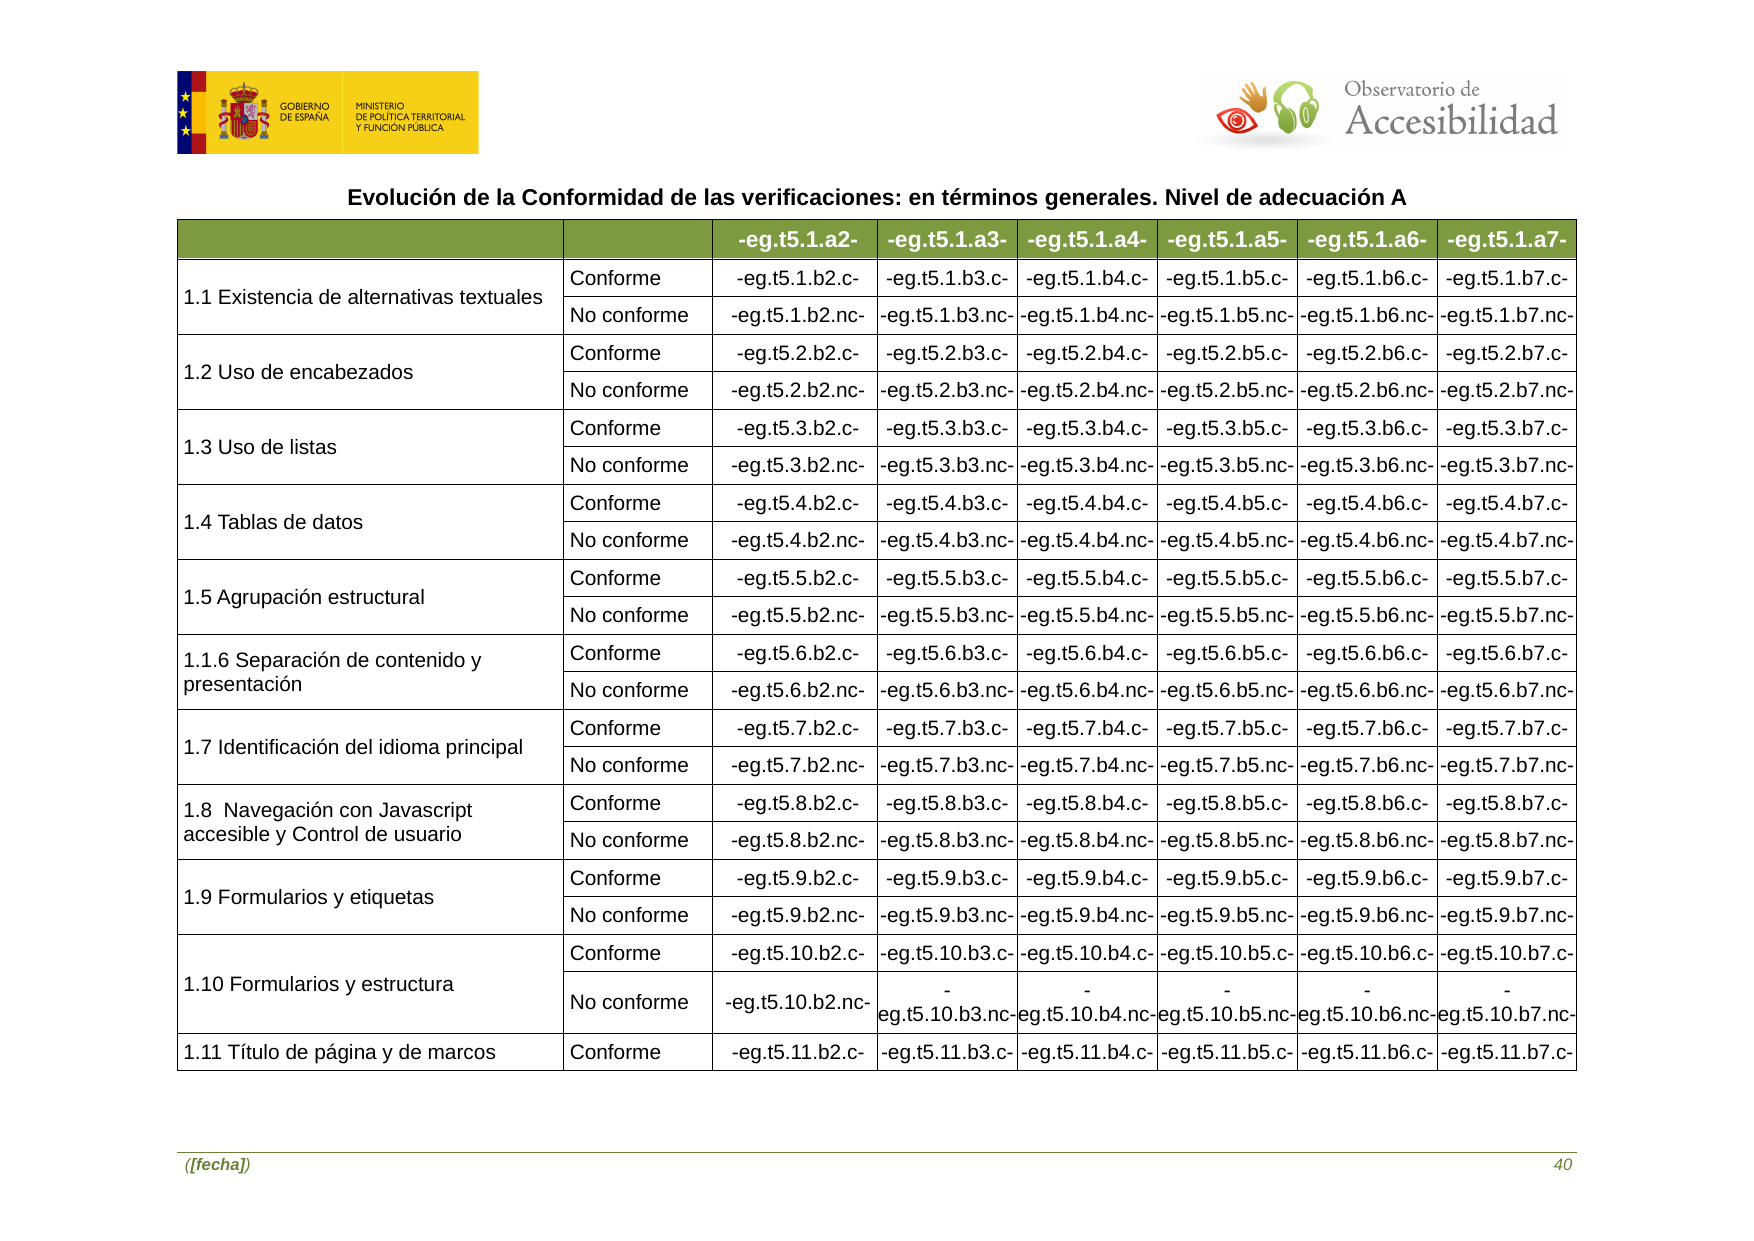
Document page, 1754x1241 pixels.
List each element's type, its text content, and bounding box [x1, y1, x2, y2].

table_cell -eg.t5.3.b3.nc- [878, 447, 1017, 483]
table_cell -eg.t5.6.b4.c- [1018, 635, 1157, 671]
table_cell Conforme [564, 635, 712, 671]
table_cell -eg.t5.8.b6.nc- [1298, 822, 1437, 858]
table_cell -eg.t5.5.b4.nc- [1018, 597, 1157, 633]
table_cell -eg.t5.8.b7.nc- [1438, 822, 1576, 858]
table_cell -eg.t5.9.b2.c- [713, 860, 877, 896]
table_cell No conforme [564, 897, 712, 933]
table_cell -eg.t5.9.b4.nc- [1018, 897, 1157, 933]
table_cell -eg.t5.2.b3.nc- [878, 372, 1017, 408]
table_cell -eg.t5.8.b5.nc- [1158, 822, 1297, 858]
table_cell -eg.t5.8.b3.nc- [878, 822, 1017, 858]
table_cell -eg.t5.6.b5.c- [1158, 635, 1297, 671]
table_cell -eg.t5.6.b2.c- [713, 635, 877, 671]
table_cell -eg.t5.2.b6.c- [1298, 335, 1437, 371]
table_cell -eg.t5.8.b4.nc- [1018, 822, 1157, 858]
table_cell -eg.t5.7.b5.c- [1158, 710, 1297, 746]
table_cell -eg.t5.2.b2.c- [713, 335, 877, 371]
table_cell -eg.t5.10.b4.nc- [1018, 972, 1157, 1032]
table_cell -eg.t5.4.b2.nc- [713, 522, 877, 558]
table_cell -eg.t5.3.b5.c- [1158, 410, 1297, 446]
table_cell Conforme [564, 935, 712, 971]
table_cell No conforme [564, 822, 712, 858]
table_cell 1.11 Título de página y de marcos [178, 1034, 563, 1070]
table_cell -eg.t5.1.b4.nc- [1018, 297, 1157, 333]
table_cell -eg.t5.4.b5.c- [1158, 485, 1297, 521]
table_cell -eg.t5.8.b5.c- [1158, 785, 1297, 821]
table_cell -eg.t5.11.b3.c- [878, 1034, 1017, 1070]
table_cell -eg.t5.5.b2.c- [713, 560, 877, 596]
table_cell -eg.t5.4.b3.c- [878, 485, 1017, 521]
table_cell -eg.t5.7.b2.c- [713, 710, 877, 746]
table_cell -eg.t5.9.b5.c- [1158, 860, 1297, 896]
table_cell -eg.t5.11.b7.c- [1438, 1034, 1576, 1070]
table_cell -eg.t5.6.b3.nc- [878, 672, 1017, 708]
table_cell -eg.t5.4.b7.nc- [1438, 522, 1576, 558]
table_cell Conforme [564, 860, 712, 896]
table_cell -eg.t5.4.b2.c- [713, 485, 877, 521]
table_cell 1.1.6 Separación de contenido y presentación [178, 635, 563, 708]
table_cell -eg.t5.6.b4.nc- [1018, 672, 1157, 708]
table_cell 1.7 Identificación del idioma principal [178, 710, 563, 783]
table_cell -eg.t5.1.b4.c- [1018, 260, 1157, 296]
table_cell 1.1 Existencia de alternativas textuales [178, 260, 563, 333]
table_cell -eg.t5.3.b4.c- [1018, 410, 1157, 446]
table_cell -eg.t5.6.b2.nc- [713, 672, 877, 708]
table_cell -eg.t5.10.b2.c- [713, 935, 877, 971]
table_cell 1.3 Uso de listas [178, 410, 563, 483]
table_cell -eg.t5.11.b4.c- [1018, 1034, 1157, 1070]
table_header -eg.t5.1.a3- [878, 220, 1017, 258]
table_cell -eg.t5.2.b3.c- [878, 335, 1017, 371]
table_cell -eg.t5.10.b6.nc- [1298, 972, 1437, 1032]
table_cell -eg.t5.10.b6.c- [1298, 935, 1437, 971]
table_cell -eg.t5.2.b7.nc- [1438, 372, 1576, 408]
table_cell -eg.t5.6.b7.c- [1438, 635, 1576, 671]
table_cell -eg.t5.8.b6.c- [1298, 785, 1437, 821]
table_cell -eg.t5.2.b5.nc- [1158, 372, 1297, 408]
table_cell -eg.t5.5.b4.c- [1018, 560, 1157, 596]
table_cell -eg.t5.7.b6.nc- [1298, 747, 1437, 783]
table_cell -eg.t5.5.b6.c- [1298, 560, 1437, 596]
table_cell -eg.t5.2.b4.nc- [1018, 372, 1157, 408]
table_cell -eg.t5.9.b4.c- [1018, 860, 1157, 896]
table_cell -eg.t5.4.b7.c- [1438, 485, 1576, 521]
table_cell Conforme [564, 710, 712, 746]
table_cell -eg.t5.7.b7.c- [1438, 710, 1576, 746]
table_cell -eg.t5.9.b3.nc- [878, 897, 1017, 933]
table_cell -eg.t5.3.b6.nc- [1298, 447, 1437, 483]
table_cell No conforme [564, 972, 712, 1032]
table_cell -eg.t5.5.b5.c- [1158, 560, 1297, 596]
table_cell -eg.t5.5.b3.nc- [878, 597, 1017, 633]
table_cell -eg.t5.6.b3.c- [878, 635, 1017, 671]
table_cell -eg.t5.1.b3.nc- [878, 297, 1017, 333]
table_cell 1.8 Navegación con Javascript accesible y Control de usuario [178, 785, 563, 858]
table_cell -eg.t5.7.b4.nc- [1018, 747, 1157, 783]
table_cell -eg.t5.1.b5.c- [1158, 260, 1297, 296]
table_cell No conforme [564, 522, 712, 558]
table_cell -eg.t5.7.b5.nc- [1158, 747, 1297, 783]
table_cell No conforme [564, 372, 712, 408]
table_cell -eg.t5.10.b3.nc- [878, 972, 1017, 1032]
table_cell -eg.t5.9.b7.nc- [1438, 897, 1576, 933]
table_header -eg.t5.1.a6- [1298, 220, 1437, 258]
table_header -eg.t5.1.a2- [713, 220, 877, 258]
table_cell -eg.t5.5.b5.nc- [1158, 597, 1297, 633]
table_cell -eg.t5.4.b6.nc- [1298, 522, 1437, 558]
table_cell Conforme [564, 1034, 712, 1070]
table_cell -eg.t5.11.b2.c- [713, 1034, 877, 1070]
table_cell Conforme [564, 560, 712, 596]
table_cell -eg.t5.7.b2.nc- [713, 747, 877, 783]
table_cell -eg.t5.4.b3.nc- [878, 522, 1017, 558]
table_cell Conforme [564, 485, 712, 521]
table_cell -eg.t5.2.b6.nc- [1298, 372, 1437, 408]
table_cell -eg.t5.9.b6.nc- [1298, 897, 1437, 933]
table_cell -eg.t5.1.b3.c- [878, 260, 1017, 296]
table_cell -eg.t5.2.b2.nc- [713, 372, 877, 408]
table_cell -eg.t5.1.b6.c- [1298, 260, 1437, 296]
table_cell -eg.t5.2.b4.c- [1018, 335, 1157, 371]
table_cell -eg.t5.1.b2.nc- [713, 297, 877, 333]
table_cell 1.9 Formularios y etiquetas [178, 860, 563, 933]
picture [1196, 72, 1572, 154]
table_header [564, 220, 712, 258]
table_cell -eg.t5.5.b7.nc- [1438, 597, 1576, 633]
table_cell -eg.t5.9.b2.nc- [713, 897, 877, 933]
table_cell -eg.t5.7.b4.c- [1018, 710, 1157, 746]
table_cell -eg.t5.10.b7.c- [1438, 935, 1576, 971]
table_cell -eg.t5.8.b4.c- [1018, 785, 1157, 821]
table_cell -eg.t5.1.b7.c- [1438, 260, 1576, 296]
table_cell -eg.t5.10.b5.c- [1158, 935, 1297, 971]
table_cell -eg.t5.10.b5.nc- [1158, 972, 1297, 1032]
table_cell -eg.t5.3.b5.nc- [1158, 447, 1297, 483]
table_cell -eg.t5.1.b5.nc- [1158, 297, 1297, 333]
table_header -eg.t5.1.a4- [1018, 220, 1157, 258]
table_cell -eg.t5.7.b7.nc- [1438, 747, 1576, 783]
table_cell -eg.t5.3.b6.c- [1298, 410, 1437, 446]
table_cell -eg.t5.10.b2.nc- [713, 972, 877, 1032]
table_cell -eg.t5.11.b5.c- [1158, 1034, 1297, 1070]
table_cell No conforme [564, 597, 712, 633]
table_cell -eg.t5.6.b5.nc- [1158, 672, 1297, 708]
table_cell -eg.t5.10.b3.c- [878, 935, 1017, 971]
table_cell -eg.t5.9.b7.c- [1438, 860, 1576, 896]
table_cell -eg.t5.6.b6.nc- [1298, 672, 1437, 708]
table_header [178, 220, 563, 258]
table_cell -eg.t5.3.b7.c- [1438, 410, 1576, 446]
table_cell -eg.t5.7.b6.c- [1298, 710, 1437, 746]
table_cell -eg.t5.3.b7.nc- [1438, 447, 1576, 483]
table_cell Conforme [564, 335, 712, 371]
table_cell -eg.t5.4.b5.nc- [1158, 522, 1297, 558]
table_cell Conforme [564, 785, 712, 821]
table_cell -eg.t5.7.b3.nc- [878, 747, 1017, 783]
table_cell -eg.t5.4.b4.c- [1018, 485, 1157, 521]
table_cell -eg.t5.10.b7.nc- [1438, 972, 1576, 1032]
text Evolución de la Conformidad de las verificaciones: en términos generales. Nivel de adecuación A [177, 184, 1577, 211]
table_cell -eg.t5.1.b2.c- [713, 260, 877, 296]
table_cell -eg.t5.5.b2.nc- [713, 597, 877, 633]
table_cell -eg.t5.10.b4.c- [1018, 935, 1157, 971]
table_cell -eg.t5.9.b6.c- [1298, 860, 1437, 896]
table_cell -eg.t5.9.b5.nc- [1158, 897, 1297, 933]
table_cell -eg.t5.6.b6.c- [1298, 635, 1437, 671]
table_cell -eg.t5.2.b7.c- [1438, 335, 1576, 371]
table_cell -eg.t5.4.b4.nc- [1018, 522, 1157, 558]
table_cell -eg.t5.1.b6.nc- [1298, 297, 1437, 333]
table_cell -eg.t5.7.b3.c- [878, 710, 1017, 746]
table_cell 1.2 Uso de encabezados [178, 335, 563, 408]
table_cell Conforme [564, 260, 712, 296]
table_cell -eg.t5.11.b6.c- [1298, 1034, 1437, 1070]
table_cell 1.4 Tablas de datos [178, 485, 563, 558]
table_cell -eg.t5.3.b2.nc- [713, 447, 877, 483]
picture [177, 71, 479, 154]
table_cell -eg.t5.5.b6.nc- [1298, 597, 1437, 633]
table_header -eg.t5.1.a5- [1158, 220, 1297, 258]
table_cell -eg.t5.1.b7.nc- [1438, 297, 1576, 333]
table_cell -eg.t5.3.b2.c- [713, 410, 877, 446]
table_cell No conforme [564, 747, 712, 783]
table_cell -eg.t5.5.b3.c- [878, 560, 1017, 596]
table_cell No conforme [564, 672, 712, 708]
table_cell No conforme [564, 297, 712, 333]
table_cell -eg.t5.8.b2.nc- [713, 822, 877, 858]
table_cell -eg.t5.9.b3.c- [878, 860, 1017, 896]
table_cell -eg.t5.8.b7.c- [1438, 785, 1576, 821]
table_cell -eg.t5.8.b3.c- [878, 785, 1017, 821]
table_cell -eg.t5.3.b3.c- [878, 410, 1017, 446]
table_cell 1.10 Formularios y estructura [178, 935, 563, 1032]
table_cell Conforme [564, 410, 712, 446]
table_cell -eg.t5.4.b6.c- [1298, 485, 1437, 521]
table_cell -eg.t5.2.b5.c- [1158, 335, 1297, 371]
table_cell No conforme [564, 447, 712, 483]
table_cell -eg.t5.5.b7.c- [1438, 560, 1576, 596]
table_cell -eg.t5.3.b4.nc- [1018, 447, 1157, 483]
table_cell 1.5 Agrupación estructural [178, 560, 563, 633]
table_cell -eg.t5.8.b2.c- [713, 785, 877, 821]
table_header -eg.t5.1.a7- [1438, 220, 1576, 258]
table_cell -eg.t5.6.b7.nc- [1438, 672, 1576, 708]
